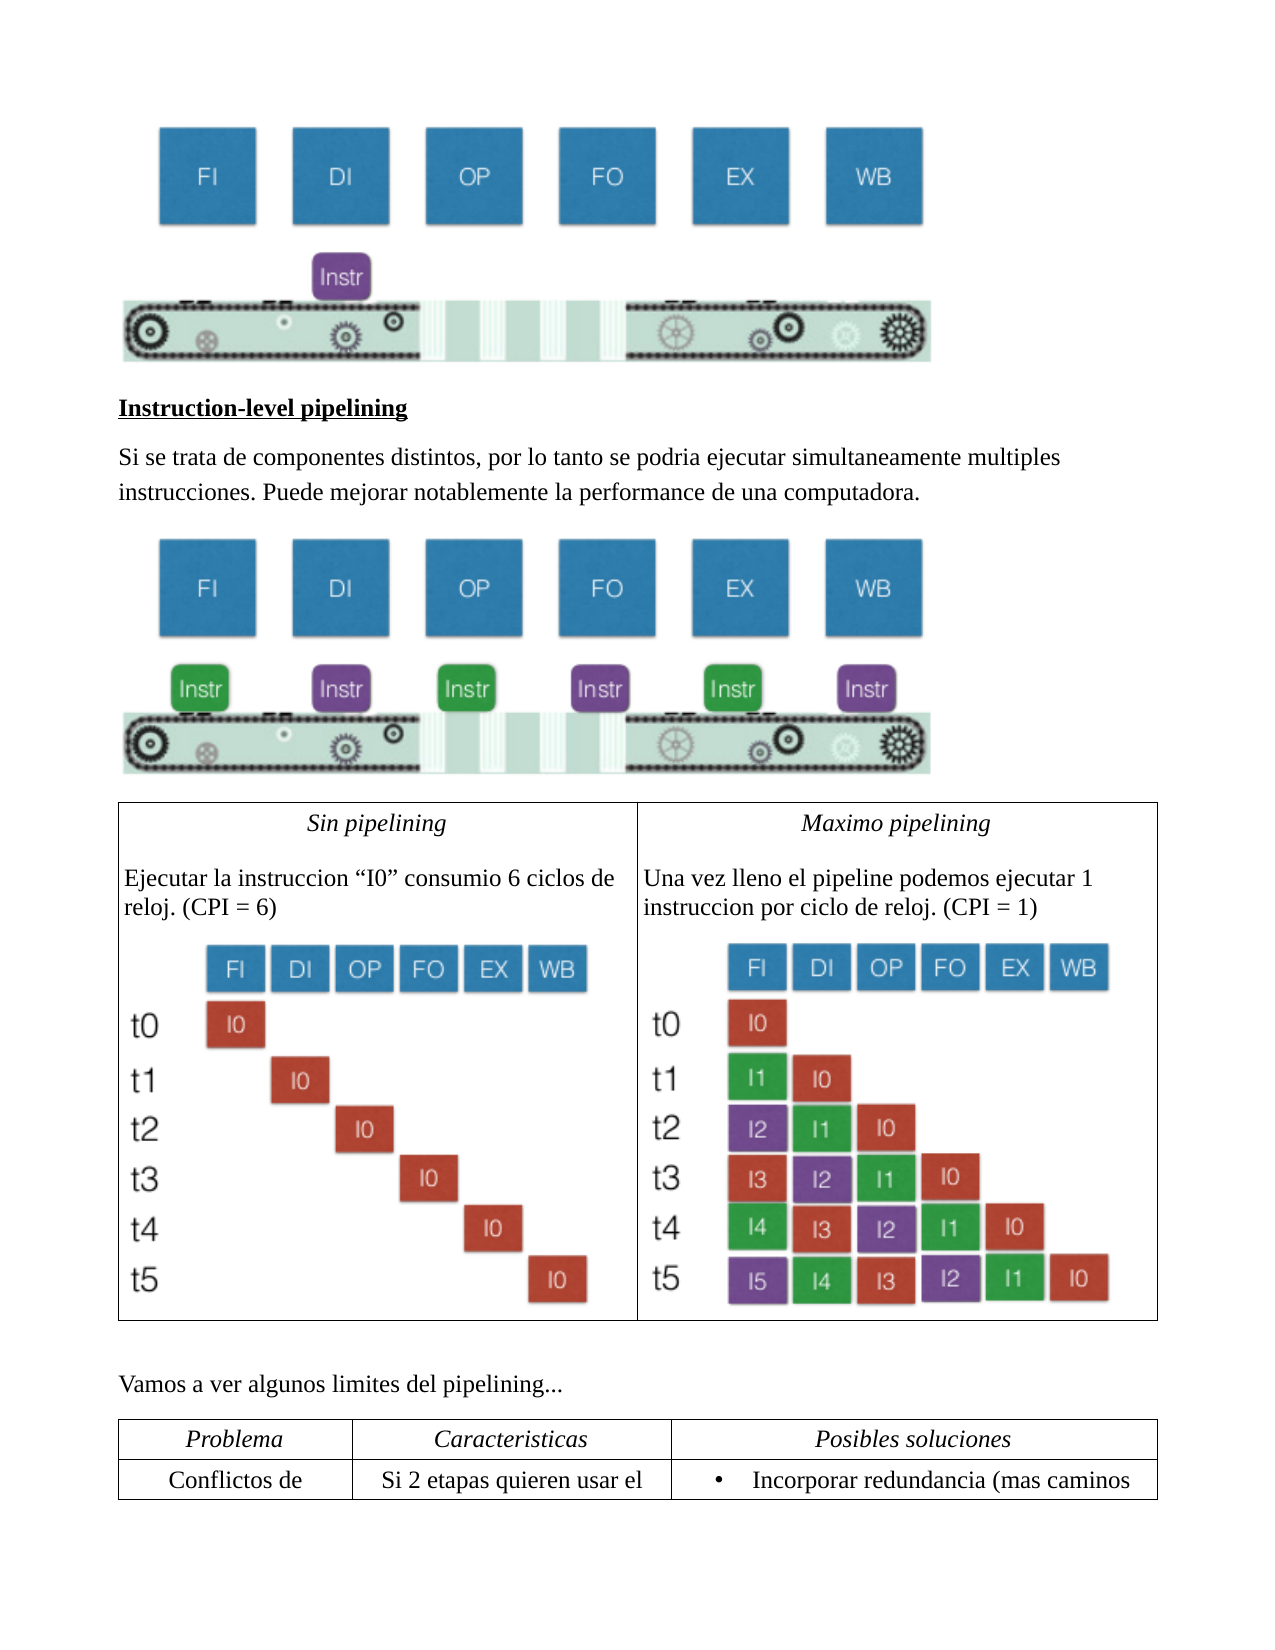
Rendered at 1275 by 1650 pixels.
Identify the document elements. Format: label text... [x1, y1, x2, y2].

table_header Problema [119, 1420, 352, 1459]
table_header Posibles soluciones [672, 1420, 1157, 1459]
table_header Maximo pipelining [638, 803, 1157, 857]
text Instruction-level pipelining [118, 393, 1157, 422]
picture [118, 525, 934, 782]
table_cell Ejecutar la instruccion “I0” consumio 6 ciclos de reloj. (CPI = 6) [119, 857, 637, 926]
text Vamos a ver algunos limites del pipelining... [118, 1369, 1157, 1398]
picture [643, 931, 1115, 1315]
text Si se trata de componentes distintos, por lo tanto se podria ejecutar simultaneamente multiples instrucciones. Puede mejorar notablemente la performance de una computadora. [118, 442, 1157, 505]
table_cell Conflictos de [119, 1460, 352, 1499]
table_cell [638, 926, 1157, 1320]
picture [118, 118, 936, 373]
table_header Caracteristicas [353, 1420, 671, 1459]
table_cell Una vez lleno el pipeline podemos ejecutar 1 instruccion por ciclo de reloj. (CPI = 1) [638, 857, 1157, 926]
table_cell Incorporar redundancia (mas caminos [672, 1460, 1157, 1499]
table_cell [119, 926, 637, 1320]
picture [123, 931, 596, 1315]
table_cell Si 2 etapas quieren usar el [353, 1460, 671, 1499]
table_header Sin pipelining [119, 803, 637, 857]
